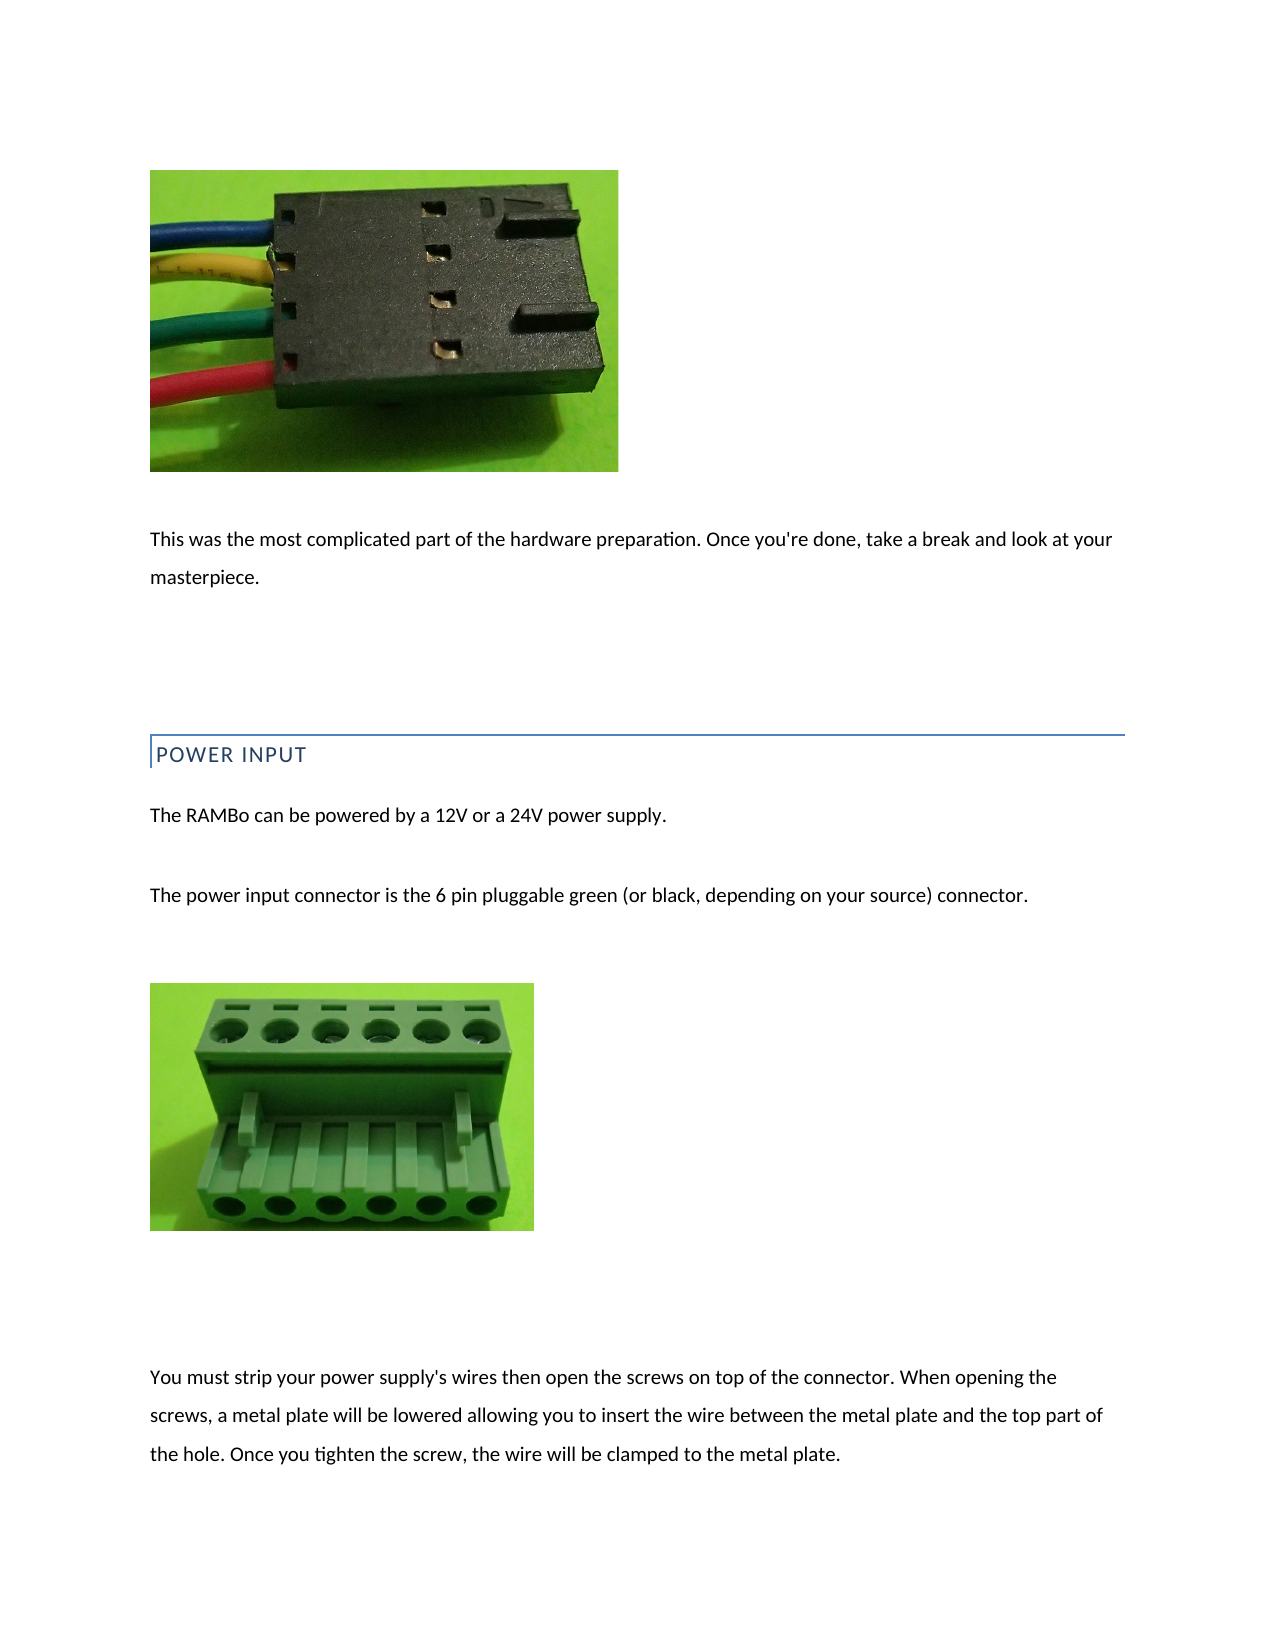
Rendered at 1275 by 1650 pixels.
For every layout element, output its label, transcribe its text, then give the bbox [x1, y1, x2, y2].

subtitle Power input [152, 736, 1125, 768]
text The power input connector is the 6 pin pluggable green (or black, depending on your source) connector. [150, 882, 1125, 908]
text This was the most complicated part of the hardware preparation. Once you're done, take a break and look at your masterpiece. [150, 526, 1125, 589]
text You must strip your power supply's wires then open the screws on top of the connector. When opening the screws, a metal plate will be lowered allowing you to insert the wire between the metal plate and the top part of the hole. Once you tighten the screw, the wire will be clamped to the metal plate. [150, 1364, 1125, 1466]
text The RAMBo can be powered by a 12V or a 24V power supply. [150, 803, 1125, 828]
